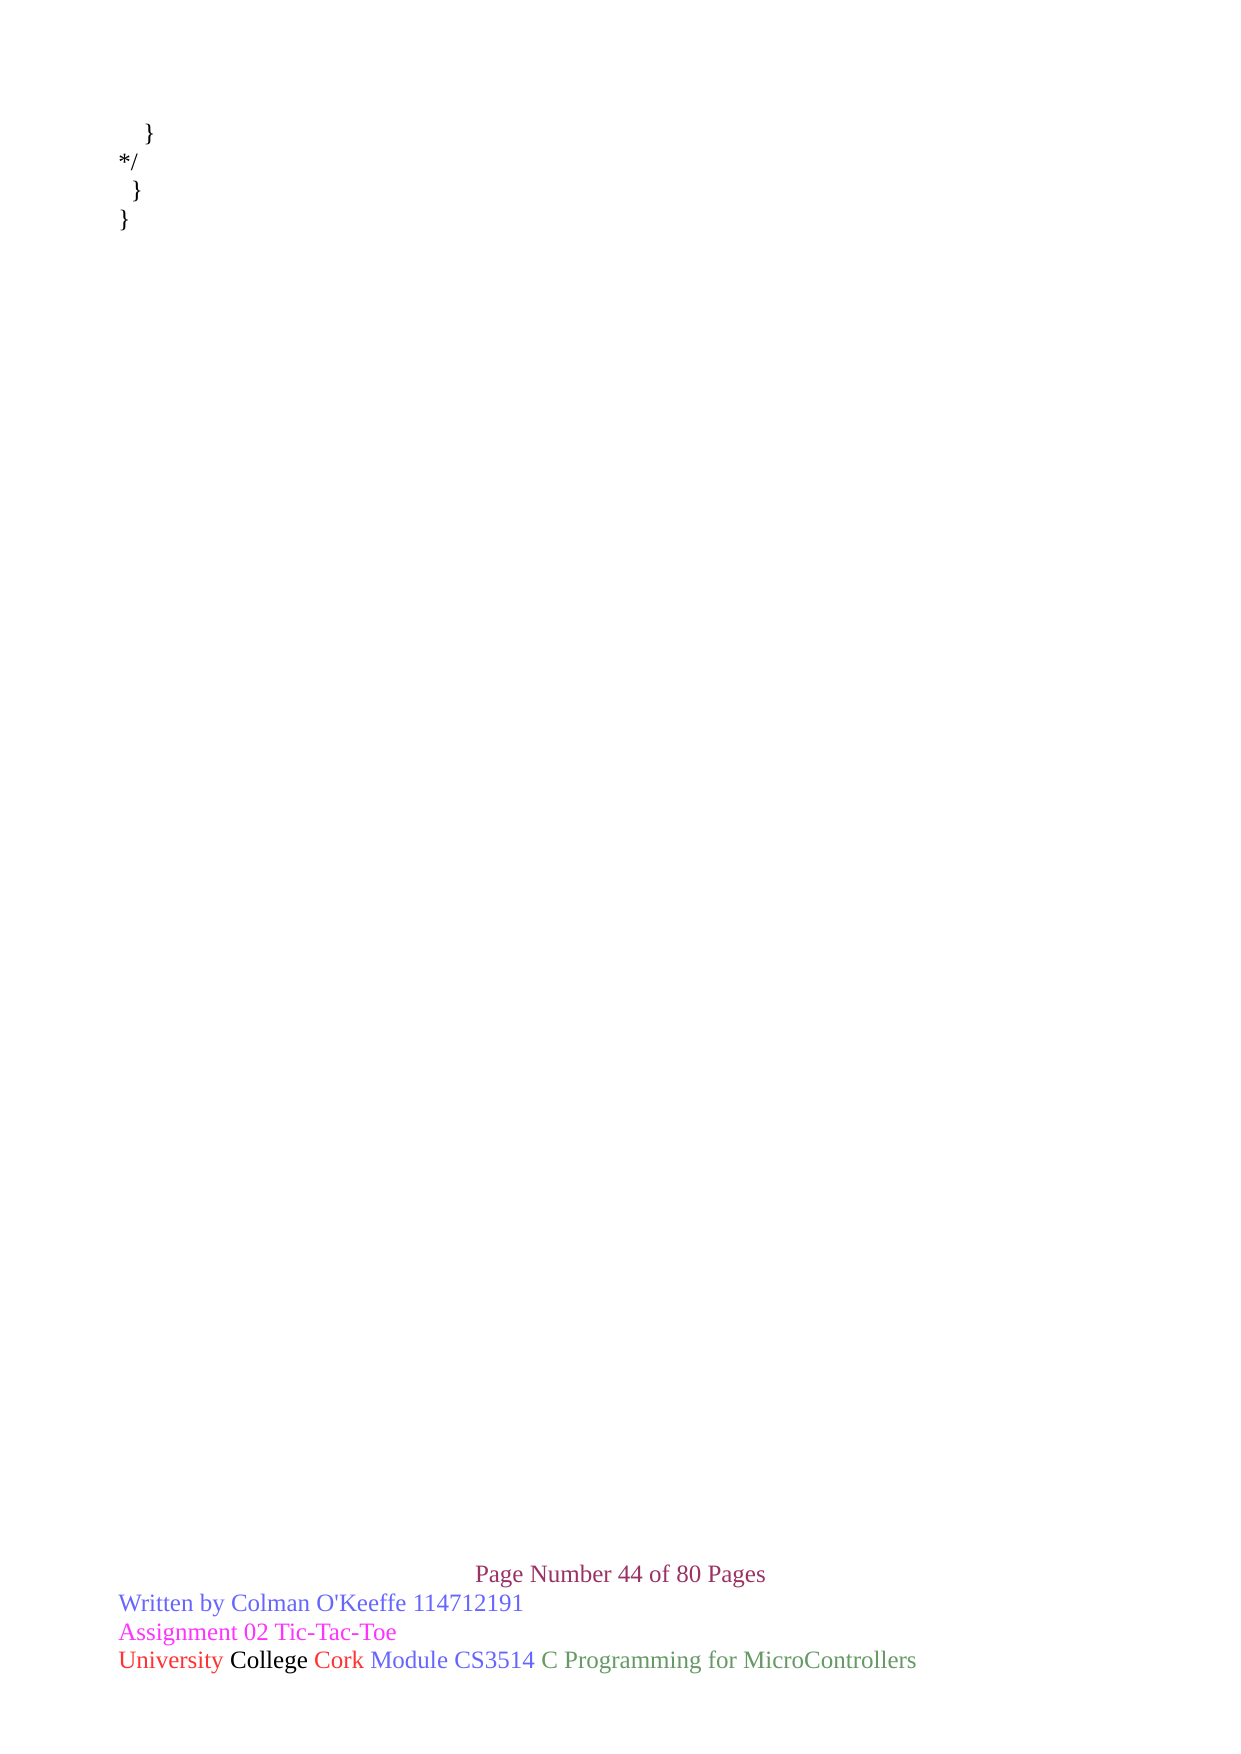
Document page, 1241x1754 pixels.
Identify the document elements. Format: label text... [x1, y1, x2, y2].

text } [118, 204, 1122, 233]
text } [118, 176, 1122, 204]
text */ [118, 147, 1122, 176]
text } [118, 118, 1122, 147]
